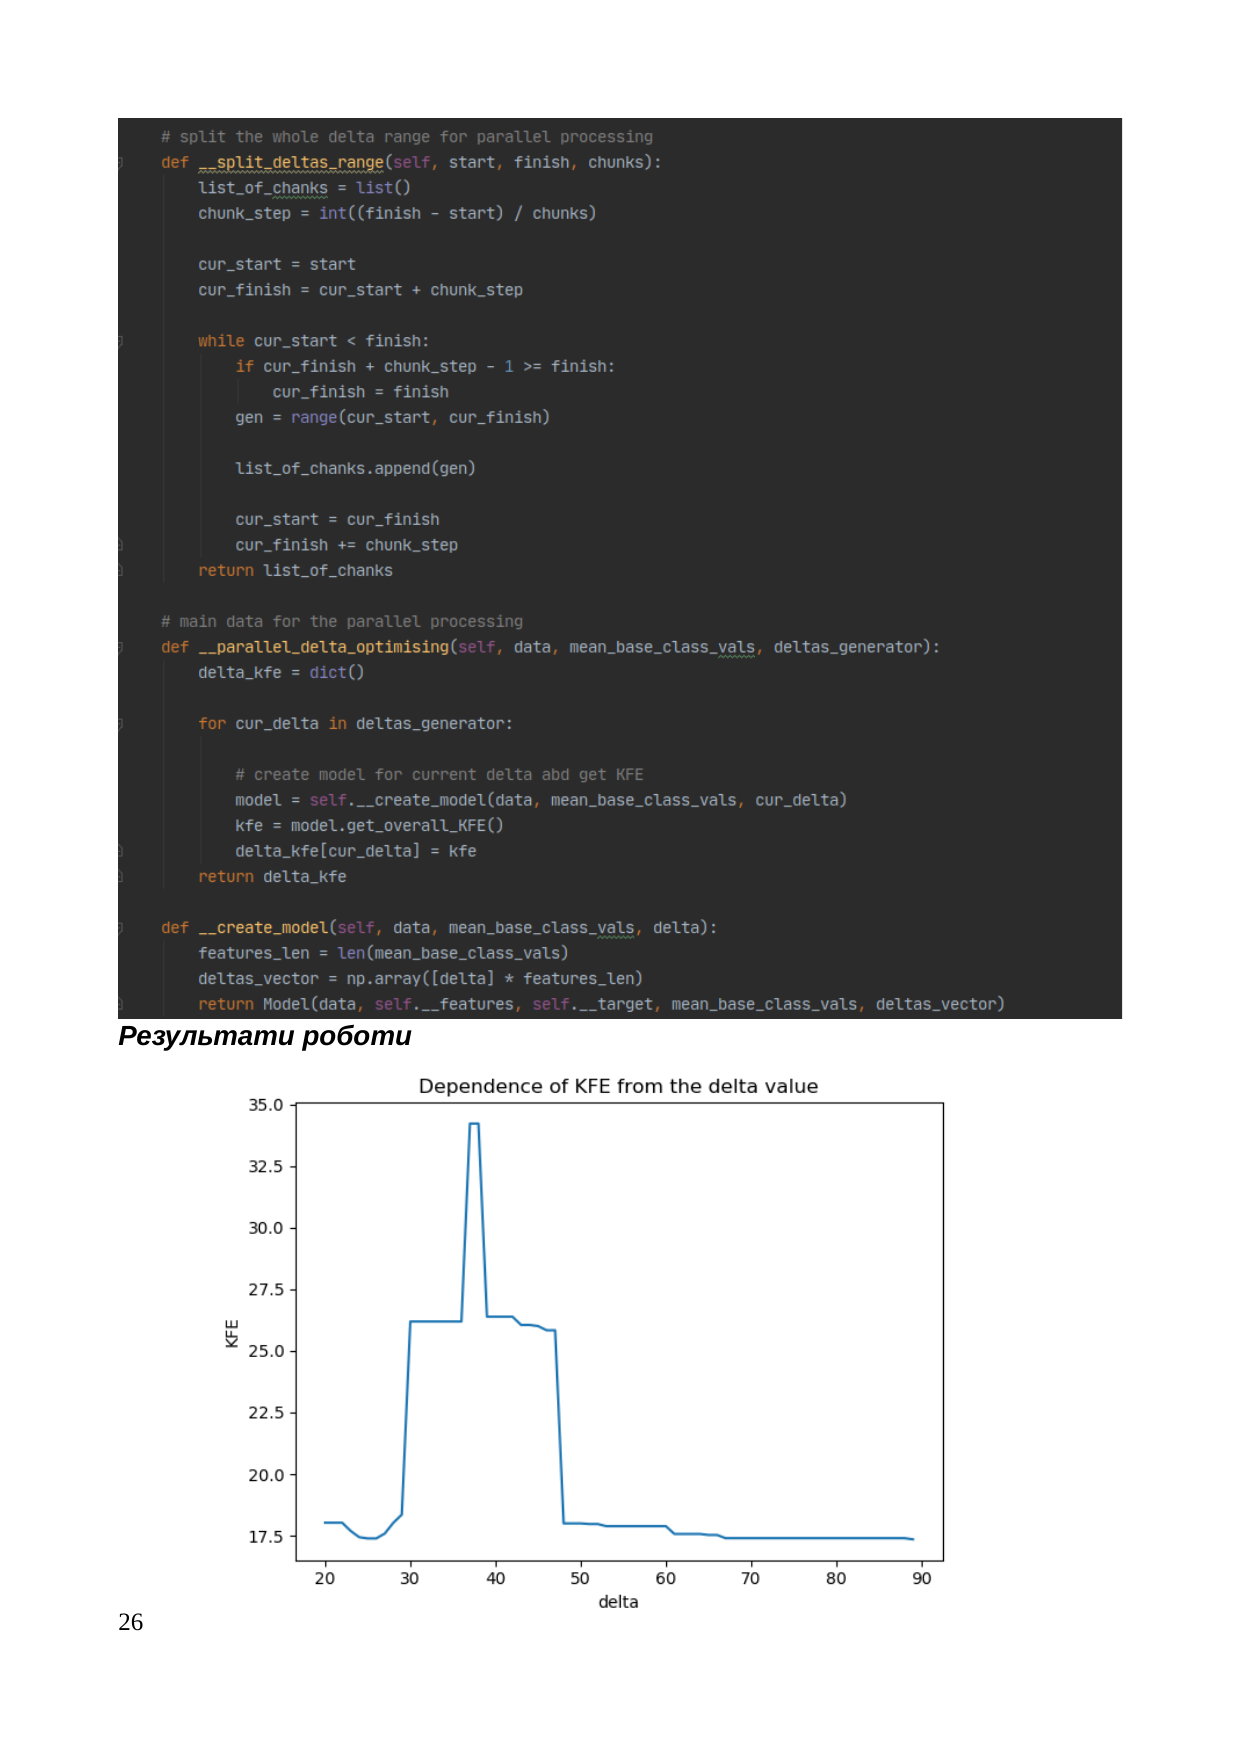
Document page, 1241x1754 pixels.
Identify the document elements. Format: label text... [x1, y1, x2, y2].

picture [214, 1067, 956, 1615]
subtitle Результати роботи [118, 1019, 1122, 1051]
picture [118, 118, 1123, 1019]
